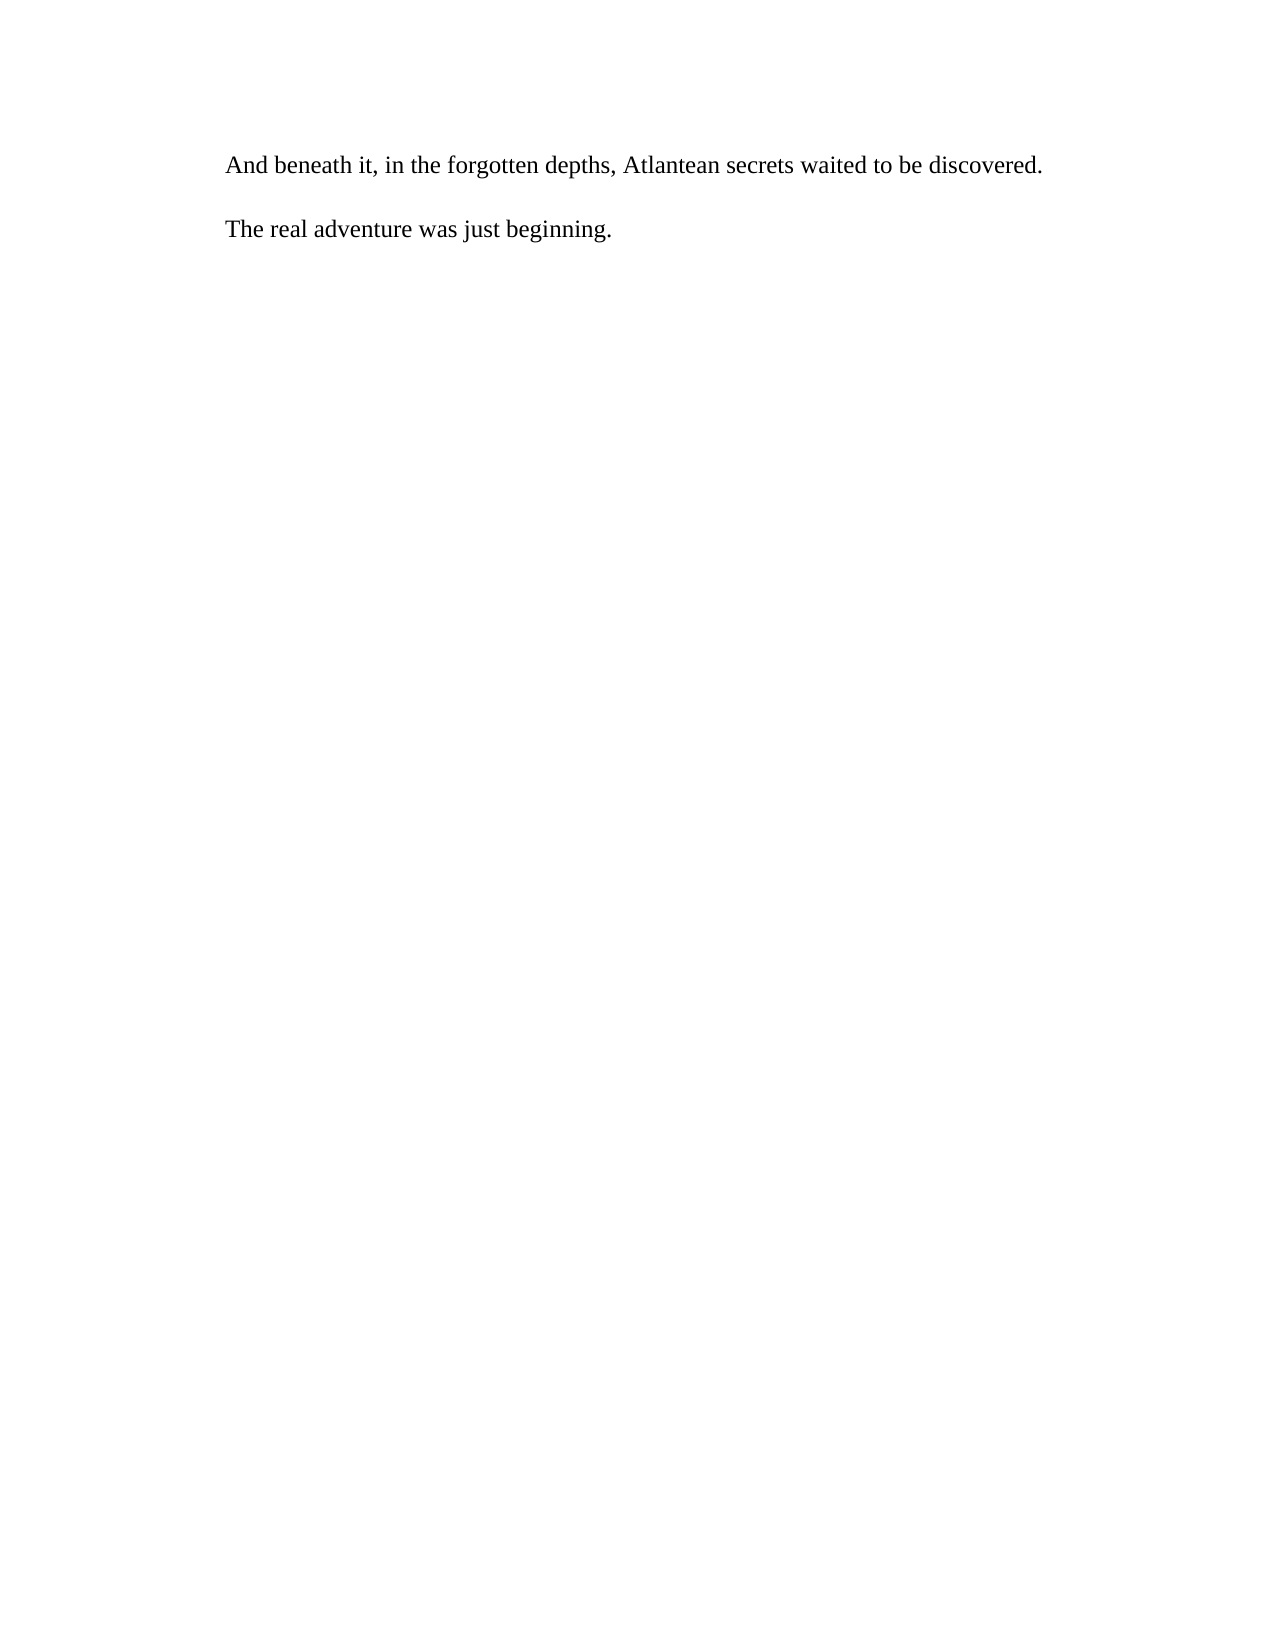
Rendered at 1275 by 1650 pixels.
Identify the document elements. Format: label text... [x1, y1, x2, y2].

text And beneath it, in the forgotten depths, Atlantean secrets waited to be discovered. [150, 150, 1125, 179]
text The real adventure was just beginning. [150, 214, 1125, 243]
